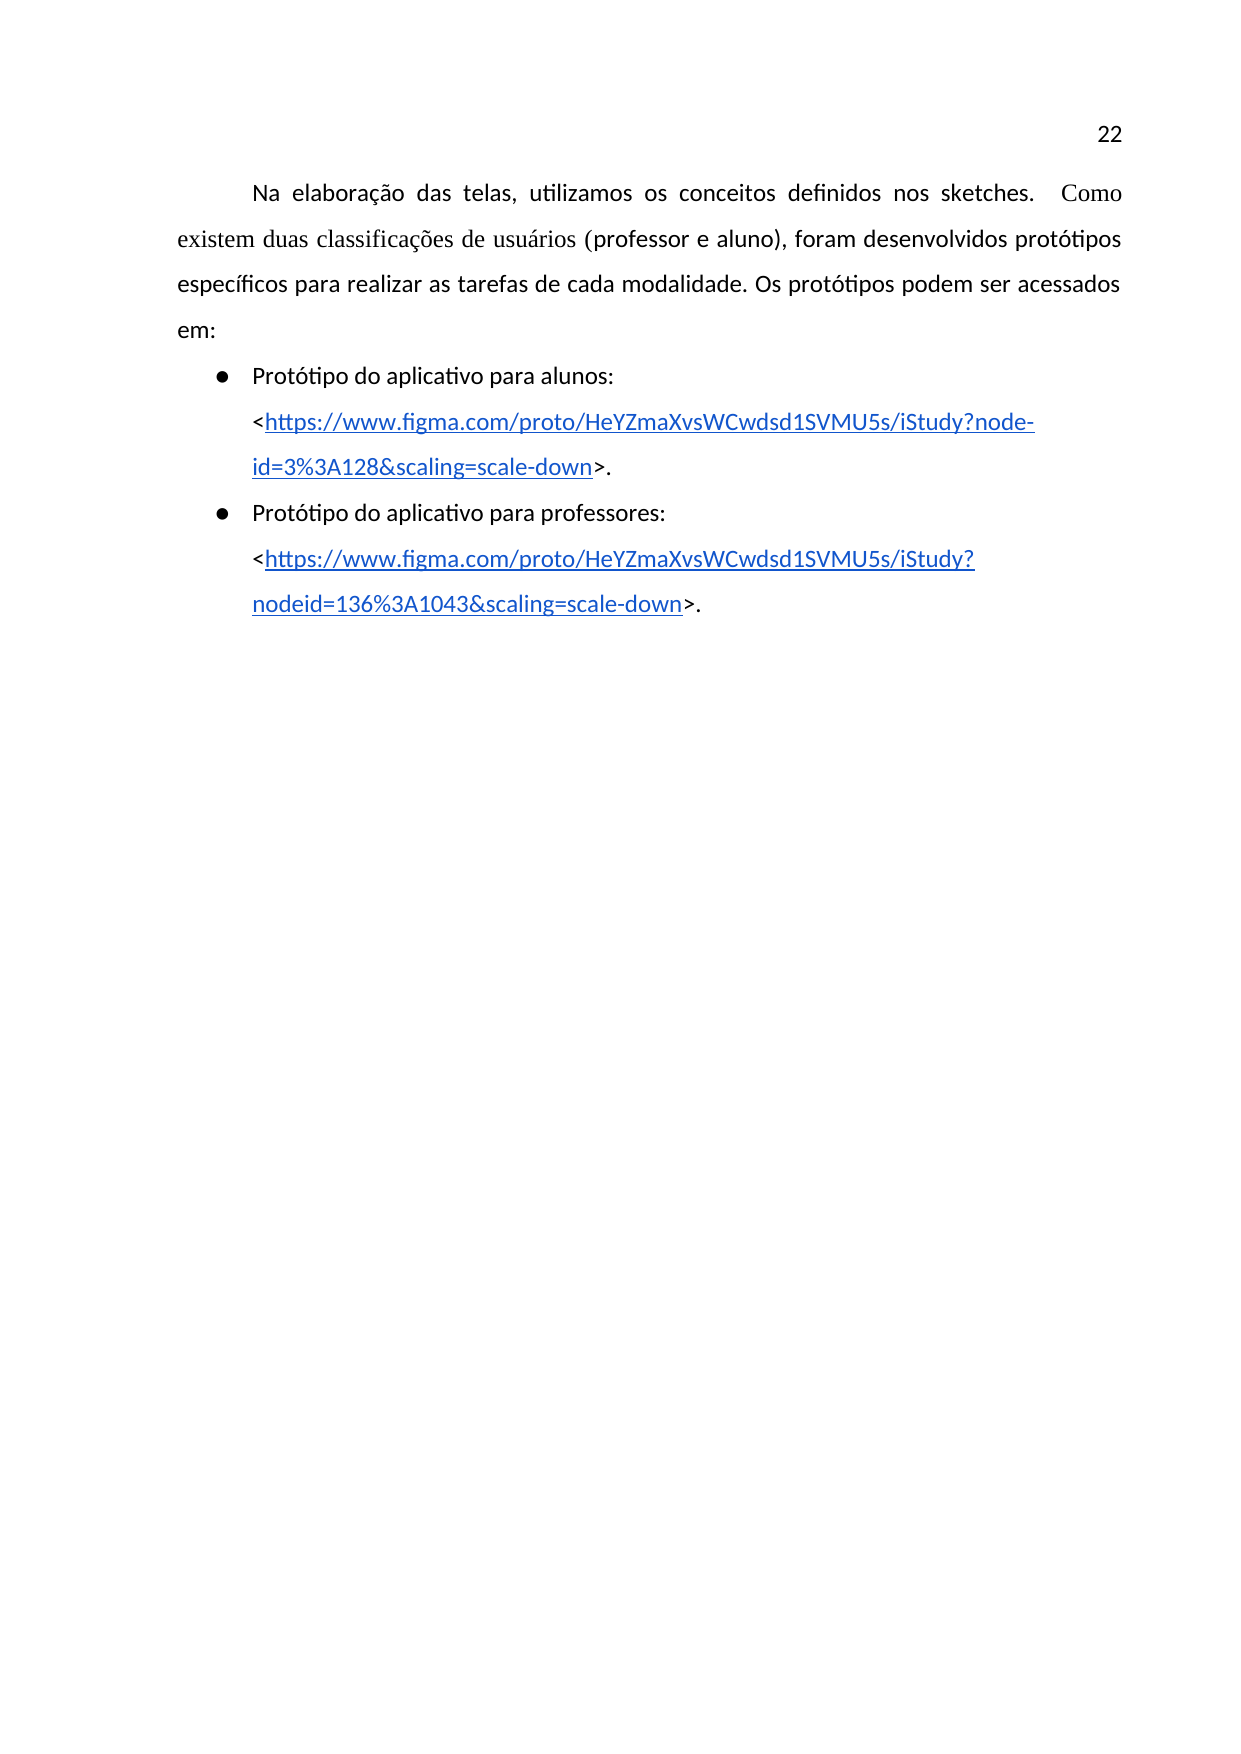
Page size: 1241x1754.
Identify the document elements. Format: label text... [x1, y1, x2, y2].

text Na elaboração das telas, utilizamos os conceitos definidos nos sketches. Como existem duas classificações de usuários (professor e aluno), foram desenvolvidos protótipos específicos para realizar as tarefas de cada modalidade. Os protótipos podem ser acessados em: [177, 177, 1122, 345]
list Protótipo do aplicativo para professores: <https://www.figma.com/proto/HeYZmaXvsWCwdsd1SVMU5s/iStudy?nodeid=136%3A1043&scaling=scale-down>. [214, 497, 1122, 619]
list Protótipo do aplicativo para alunos: <https://www.figma.com/proto/HeYZmaXvsWCwdsd1SVMU5s/iStudy?node-id=3%3A128&scaling=scale-down>. [214, 360, 1122, 482]
